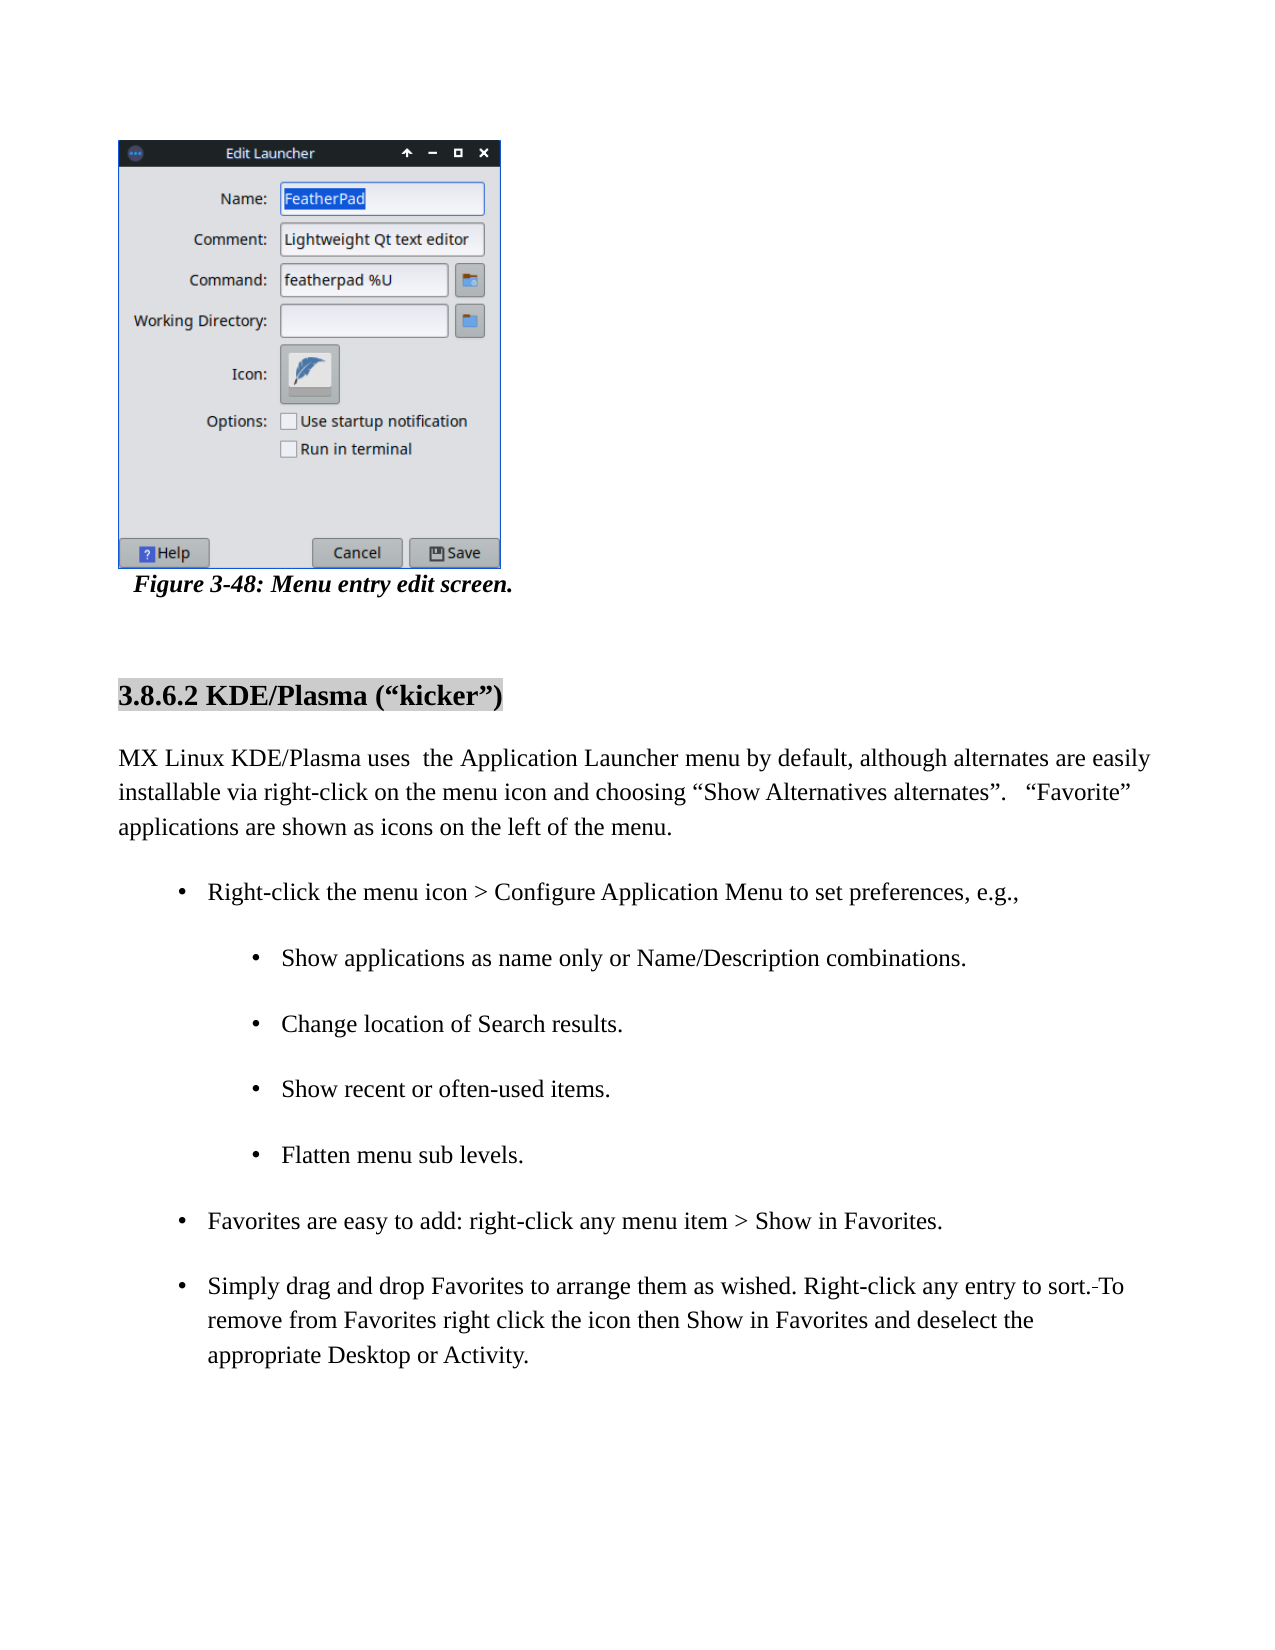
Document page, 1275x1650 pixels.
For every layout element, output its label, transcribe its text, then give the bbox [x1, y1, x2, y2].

list Flatten menu sub levels. [252, 1140, 1141, 1169]
list Show recent or often-used items. [252, 1074, 1141, 1103]
text MX Linux KDE/Plasma uses the Application Launcher menu by default, although alternates are easily installable via right-click on the menu icon and choosing “Show Alternatives alternates”. “Favorite” applications are shown as icons on the left of the menu. [118, 743, 1157, 840]
list Change location of Search results. [252, 1009, 1141, 1037]
list Right-click the menu icon > Configure Application Menu to set preferences, e.g., [178, 877, 1141, 906]
text Figure 3-48: Menu entry edit screen. [133, 118, 1142, 597]
list Simply drag and drop Favorites to arrange them as wished. Right-click any entry to sort. To remove from Favorites right click the icon then Show in Favorites and deselect the appropriate Desktop or Activity. [178, 1271, 1141, 1369]
subtitle 3.8.6.2 KDE/Plasma (“kicker”) [503, 678, 1138, 711]
list Favorites are easy to add: right-click any menu item > Show in Favorites. [178, 1206, 1141, 1235]
list Show applications as name only or Name/Description combinations. [252, 943, 1141, 972]
picture [118, 140, 501, 569]
